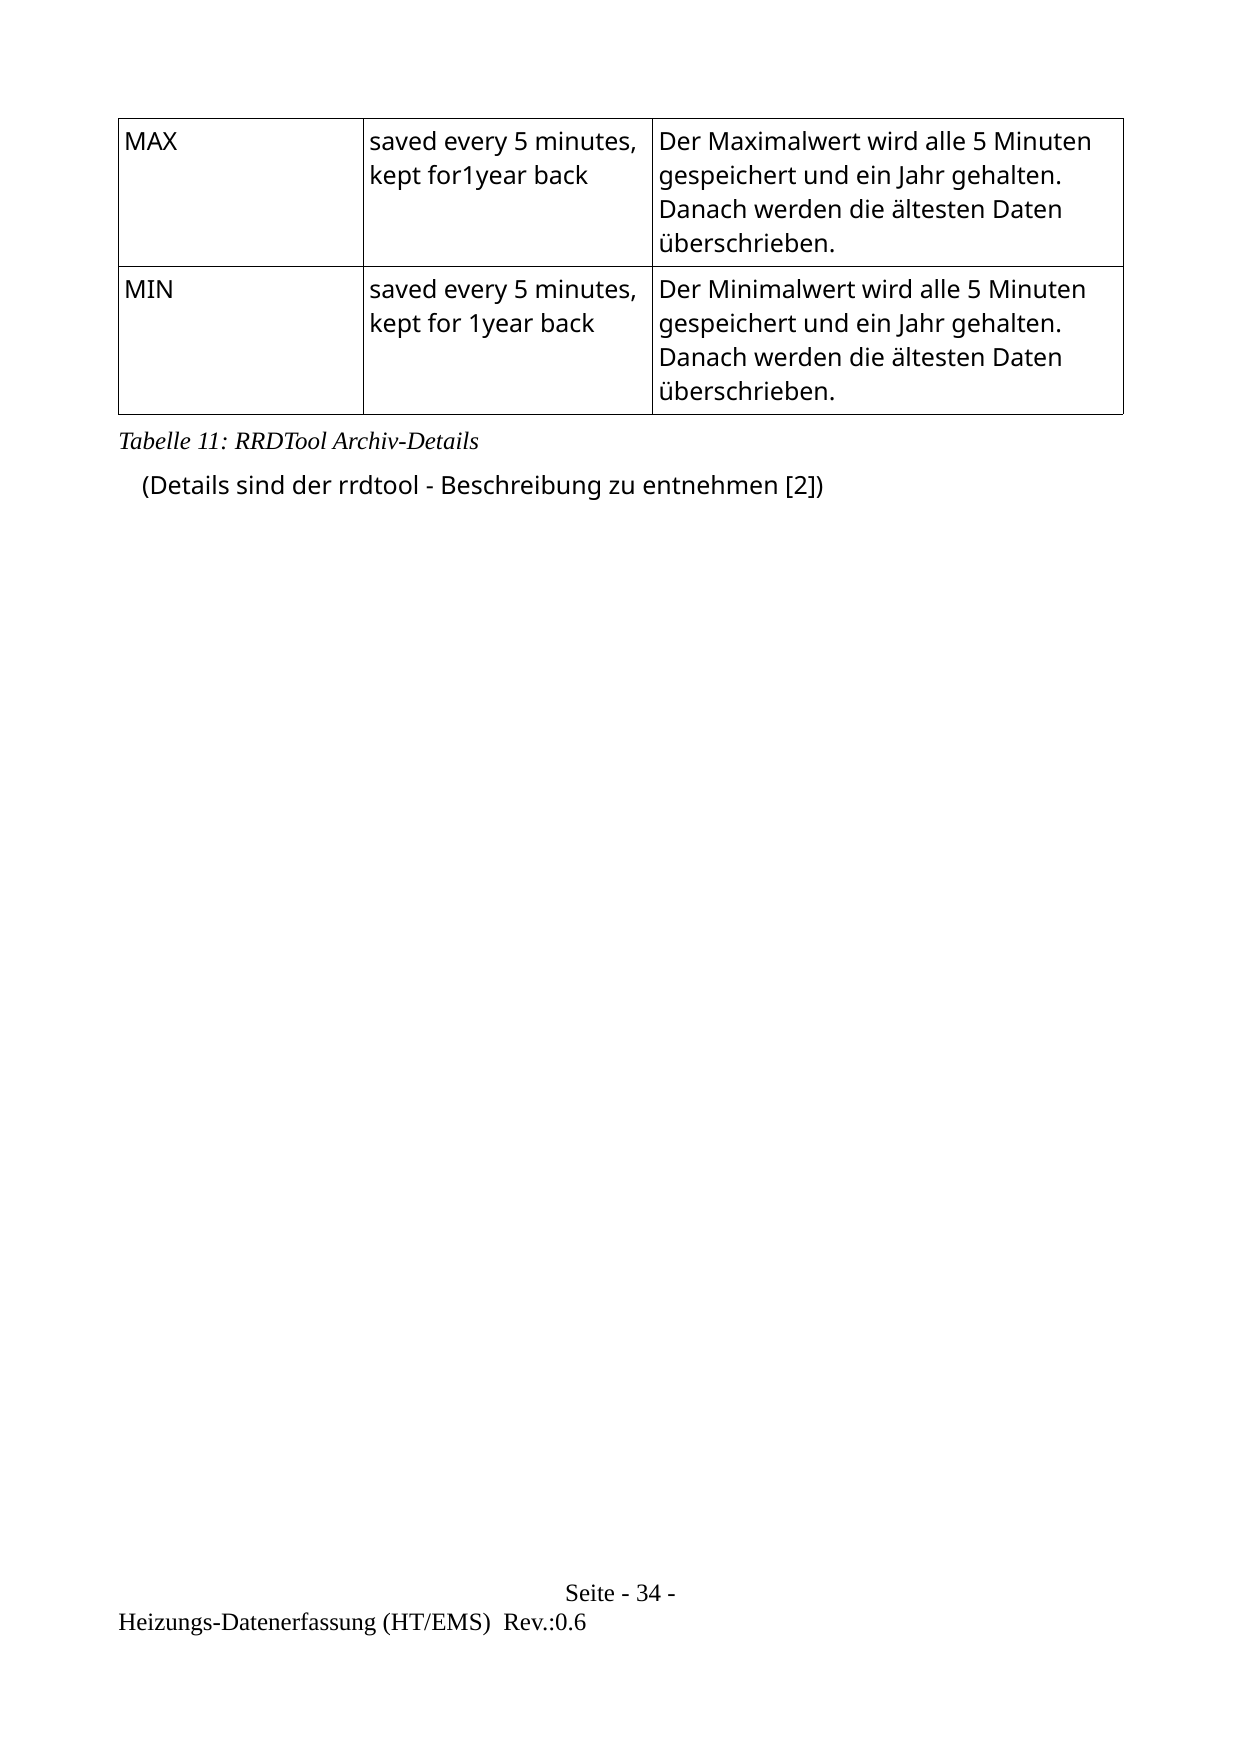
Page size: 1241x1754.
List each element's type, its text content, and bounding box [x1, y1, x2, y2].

text Tabelle 11: RRDTool Archiv-Details [118, 426, 1122, 455]
table_cell saved every 5 minutes, kept for1year back [364, 119, 652, 266]
table_cell saved every 5 minutes, kept for 1year back [364, 267, 652, 414]
table_cell Der Maximalwert wird alle 5 Minuten gespeichert und ein Jahr gehalten. Danach werden die ältesten Daten überschrieben. [653, 119, 1123, 266]
table_cell MIN [119, 267, 363, 414]
table_cell MAX [119, 119, 363, 266]
text (Details sind der rrdtool - Beschreibung zu entnehmen [2]) [142, 468, 1122, 502]
table_cell Der Minimalwert wird alle 5 Minuten gespeichert und ein Jahr gehalten. Danach werden die ältesten Daten überschrieben. [653, 267, 1123, 414]
